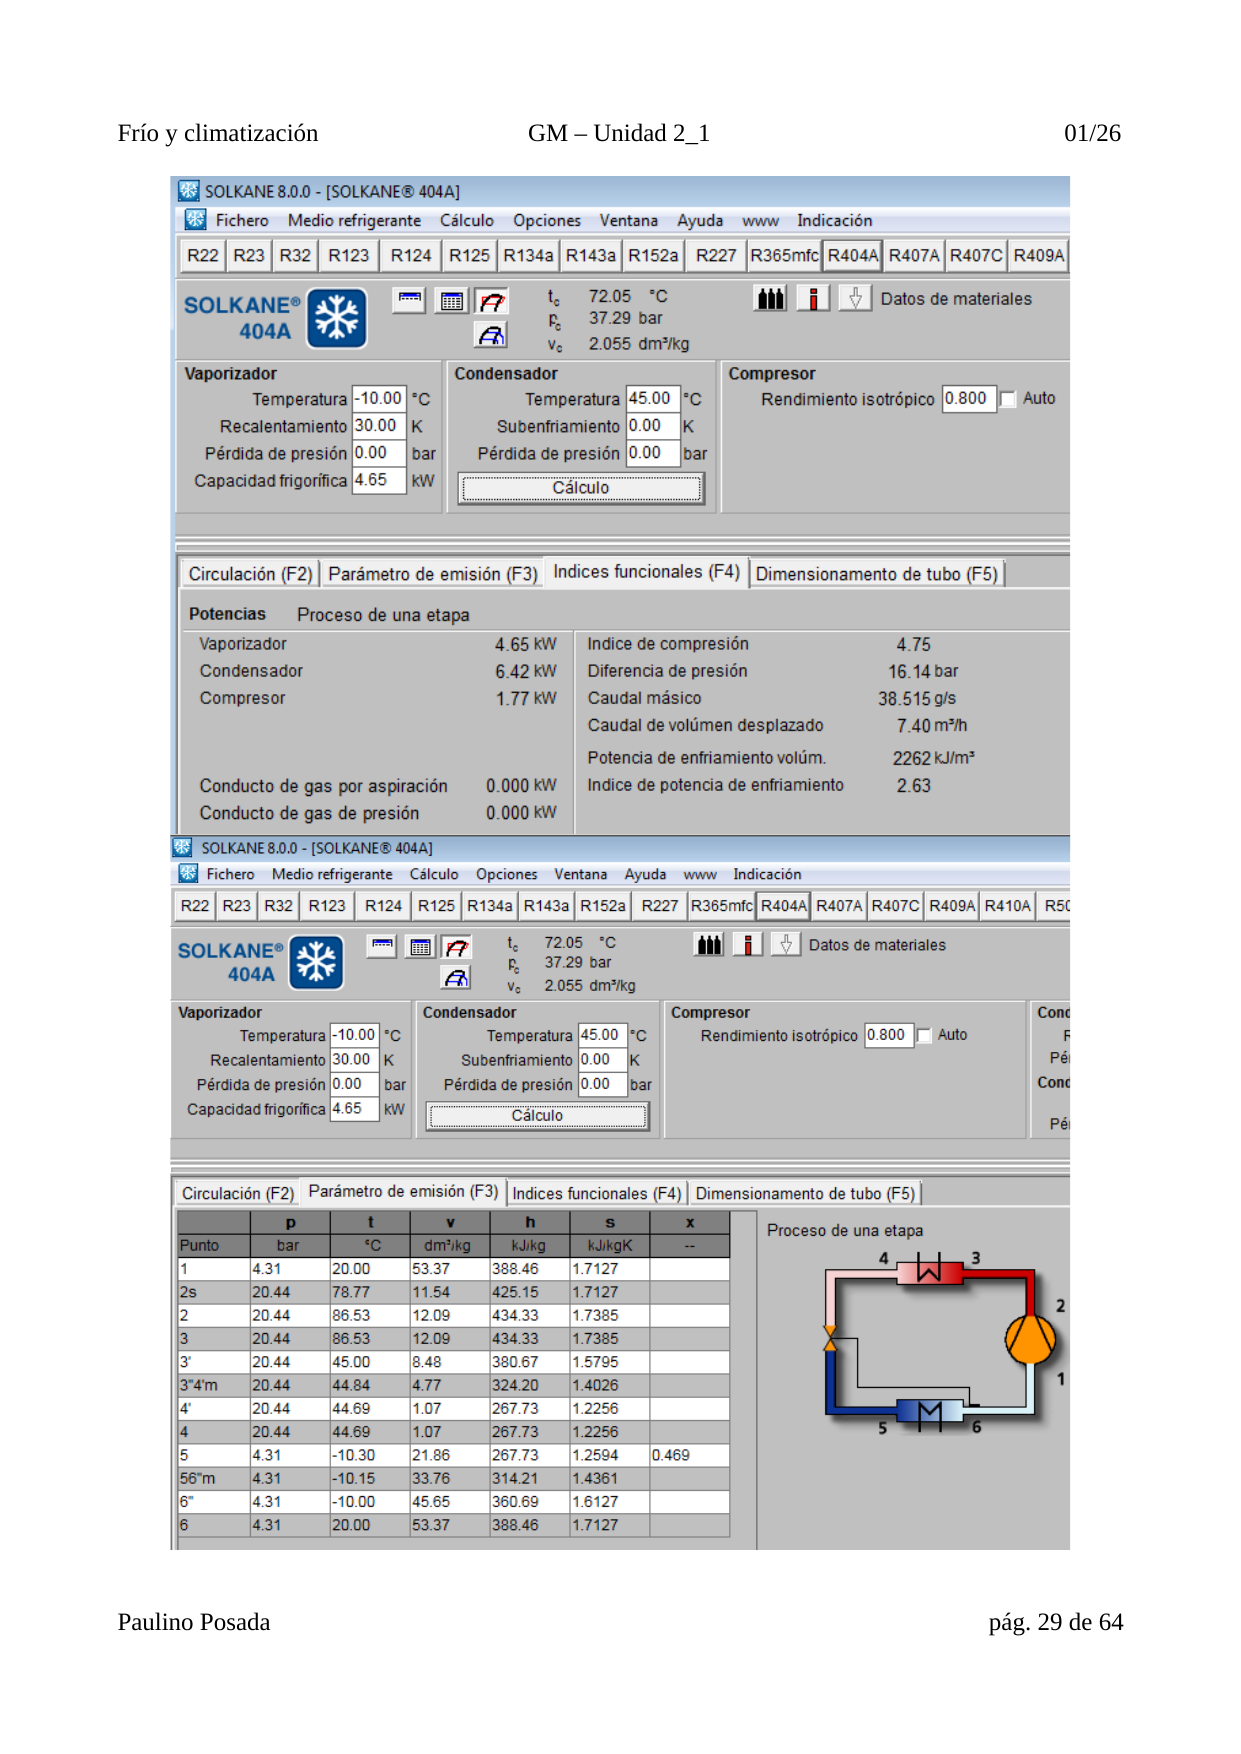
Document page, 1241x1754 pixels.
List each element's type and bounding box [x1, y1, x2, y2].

picture [170, 176, 1071, 1550]
